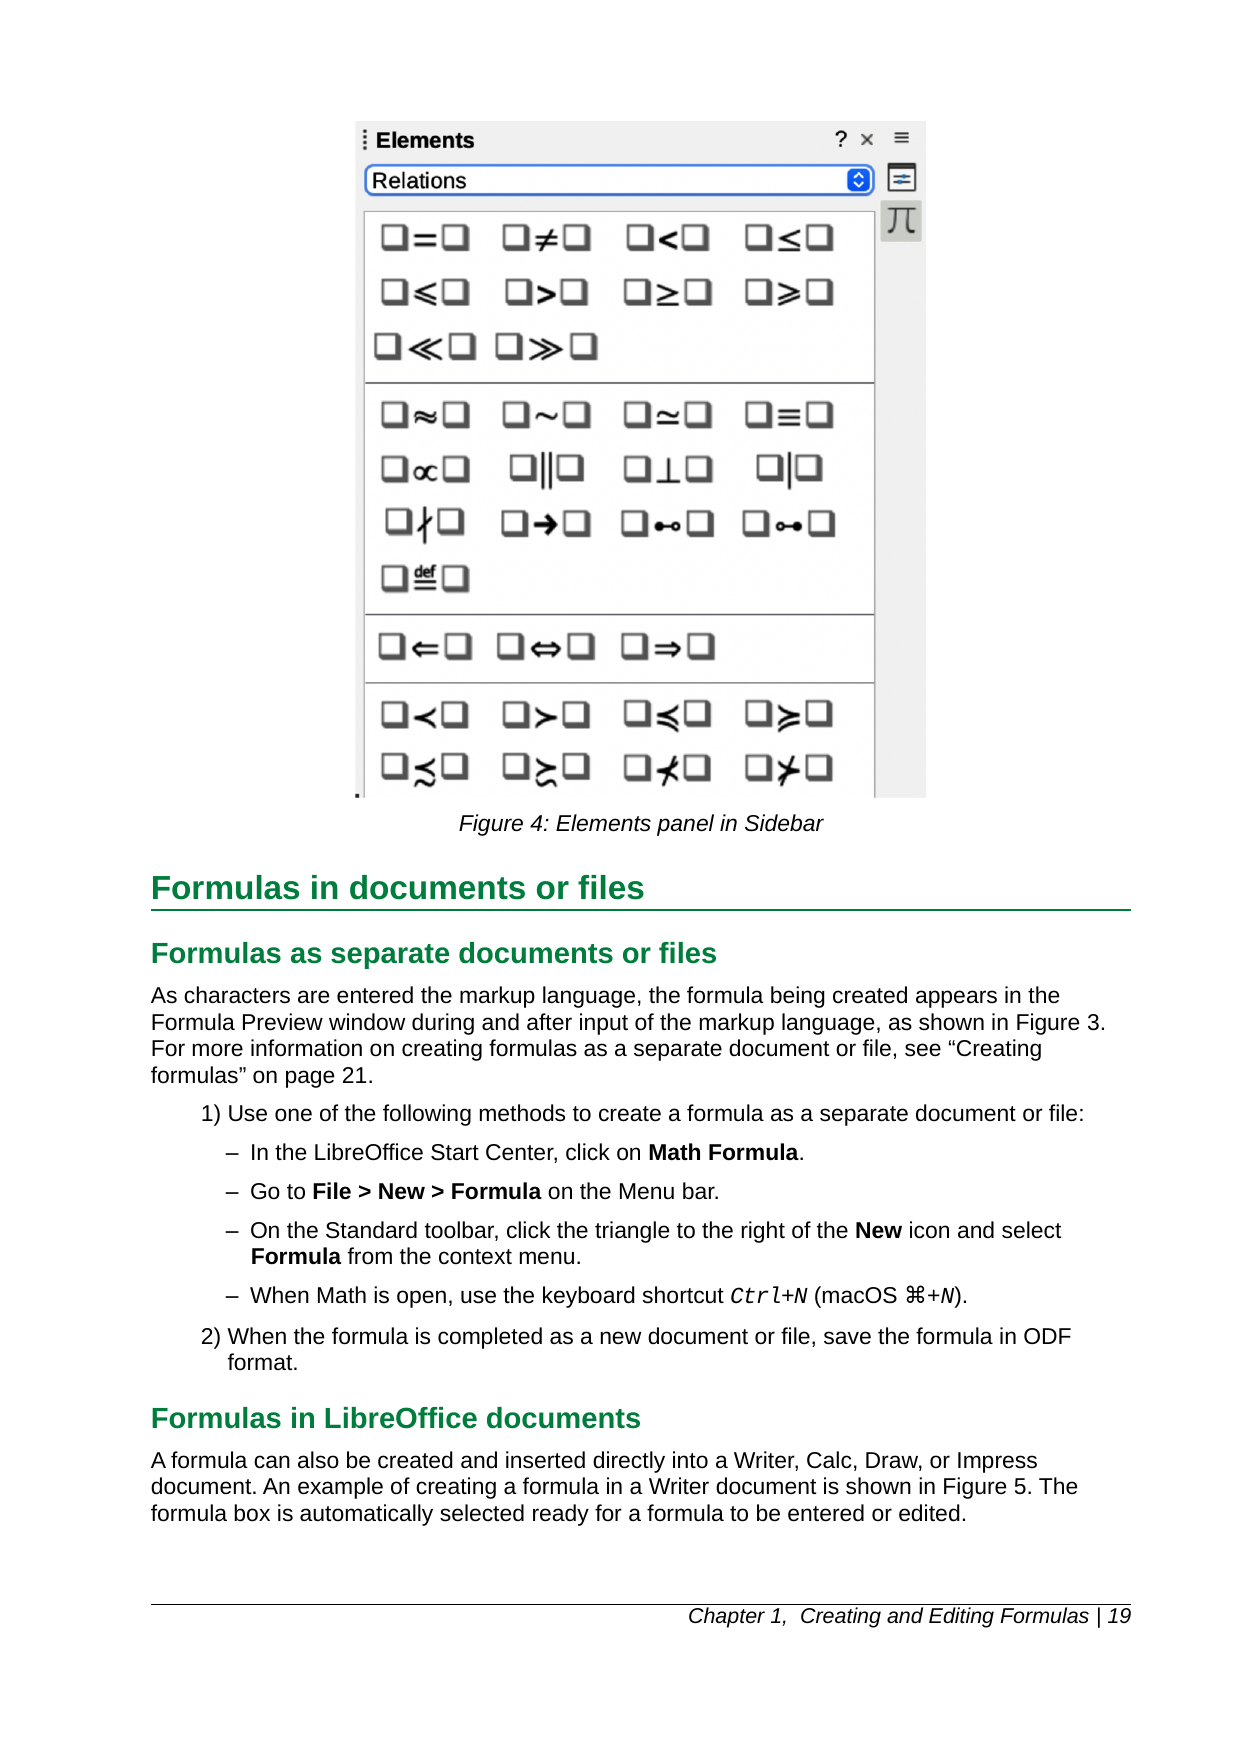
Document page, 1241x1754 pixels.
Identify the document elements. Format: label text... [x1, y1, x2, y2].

list In the LibreOffice Start Center, click on Math Formula. [226, 1139, 1131, 1166]
list On the Standard toolbar, click the triangle to the right of the New icon and select Formula from the context menu. [226, 1217, 1131, 1270]
text A formula can also be created and inserted directly into a Writer, Calc, Draw, or Impress document. An example of creating a formula in a Writer document is shown in Figure 5. The formula box is automatically selected ready for a formula to be entered or edited. [151, 1447, 1131, 1526]
list When Math is open, use the keyboard shortcut Ctrl+N (macOS ⌘+N). [226, 1282, 1131, 1311]
subtitle Formulas as separate documents or files [151, 936, 1131, 970]
picture [355, 121, 927, 798]
list Go to File > New > Formula on the Menu bar. [226, 1178, 1131, 1204]
text As characters are entered the markup language, the formula being created appears in the Formula Preview window during and after input of the markup language, as shown in Figure 3. For more information on creating formulas as a separate document or file, see “Creating formulas” on page 21. [151, 982, 1131, 1088]
subtitle Formulas in documents or files [151, 868, 1131, 909]
list When the formula is completed as a new document or file, save the formula in ODF format. [227, 1323, 1131, 1376]
list Use one of the following methods to create a formula as a separate document or file: [227, 1100, 1131, 1127]
subtitle Formulas in LibreOffice documents [151, 1401, 1131, 1434]
text Figure 4: Elements panel in Sidebar [355, 810, 926, 837]
